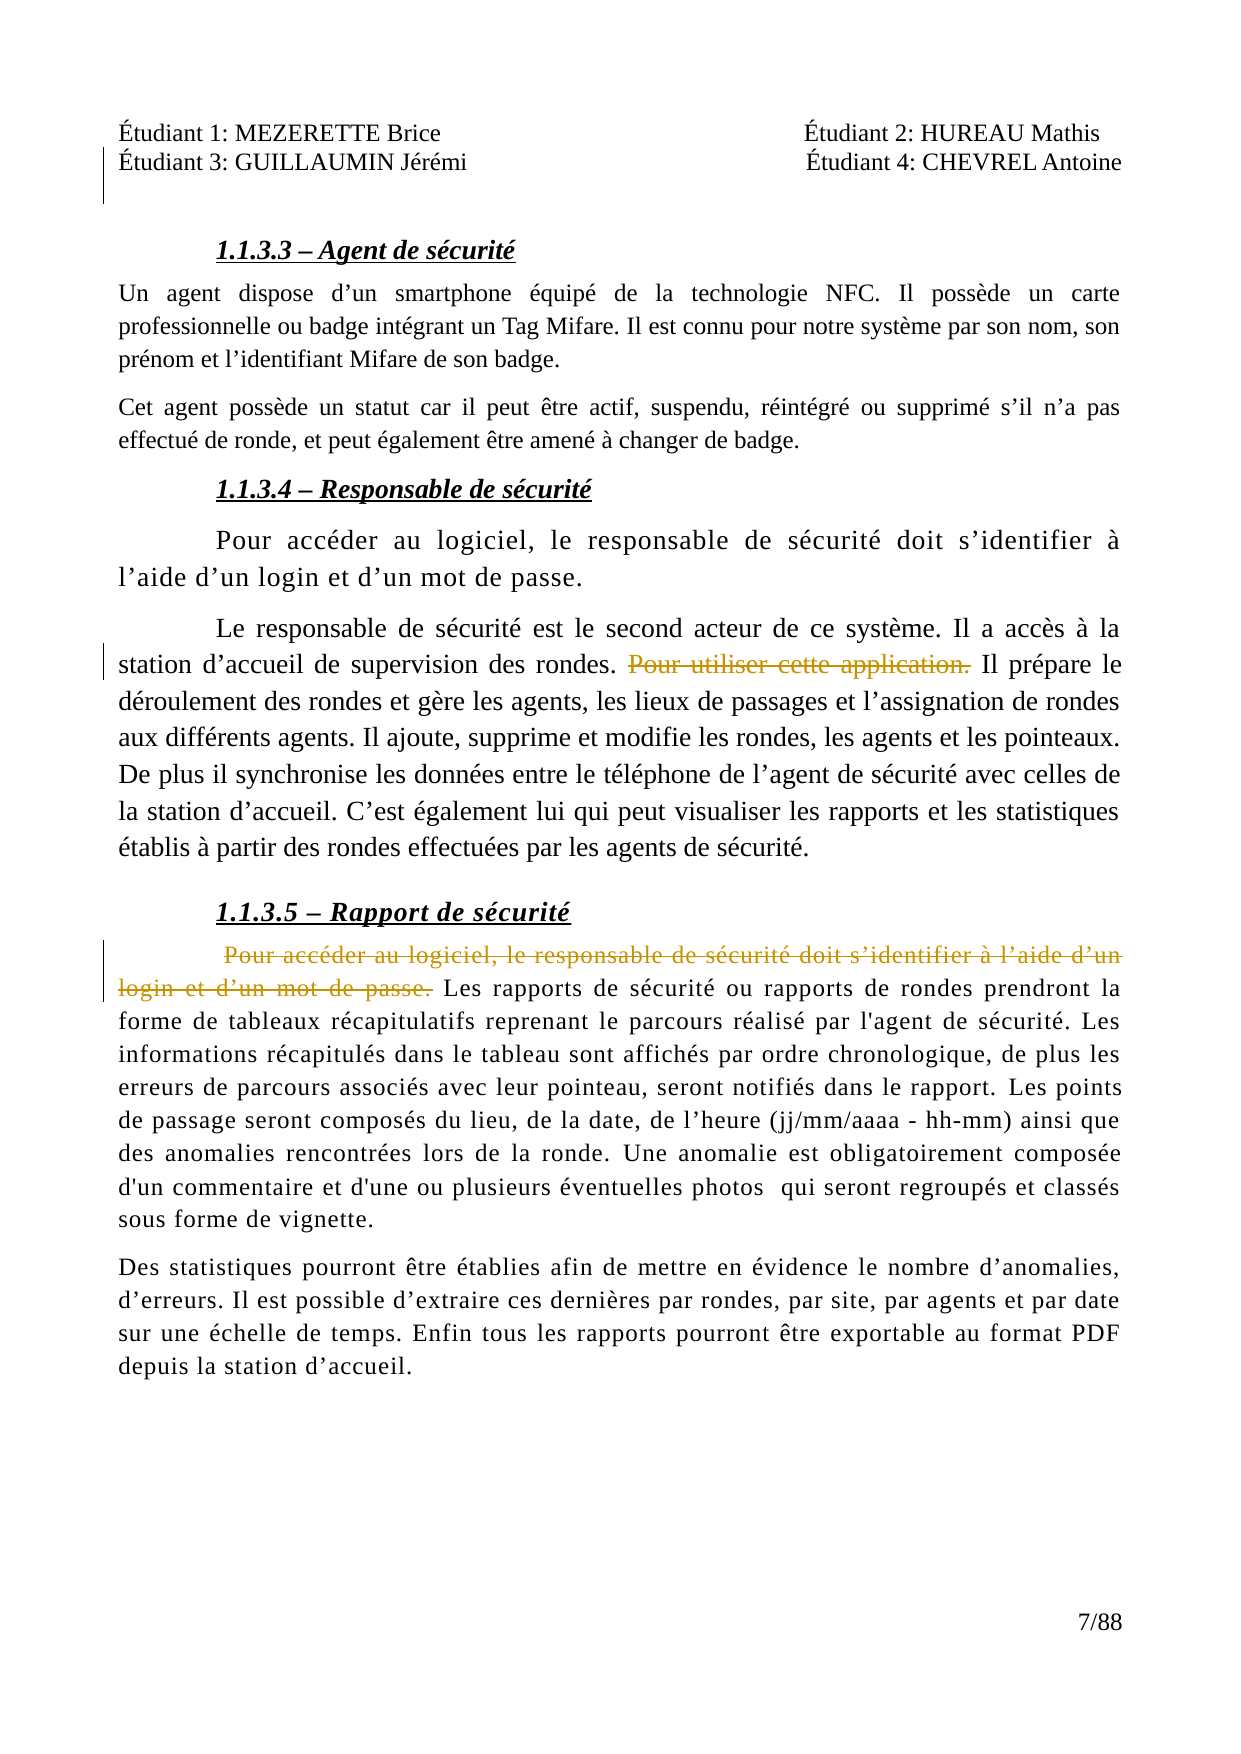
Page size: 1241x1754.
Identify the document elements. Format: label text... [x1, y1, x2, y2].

text Un agent dispose d’un smartphone équipé de la technologie NFC. Il possède un carte professionnelle ou badge intégrant un Tag Mifare. Il est connu pour notre système par son nom, son prénom et l’identifiant Mifare de son badge. [118, 278, 1122, 373]
subtitle 1.1.3.5 – Rapport de sécurité [118, 894, 1122, 928]
text Cet agent possède un statut car il peut être actif, suspendu, réintégré ou supprimé s’il n’a pas effectué de ronde, et peut également être amené à changer de badge. [118, 392, 1122, 454]
text Des statistiques pourront être établies afin de mettre en évidence le nombre d’anomalies, d’erreurs. Il est possible d’extraire ces dernières par rondes, par site, par agents et par date sur une échelle de temps. Enfin tous les rapports pourront être exportable au format PDF depuis la station d’accueil. [118, 1252, 1122, 1380]
text Le responsable de sécurité est le second acteur de ce système. Il a accès à la station d’accueil de supervision des rondes. Il prépare le déroulement des rondes et gère les agents, les lieux de passages et l’assignation de rondes aux différents agents. Il ajoute, supprime et modifie les rondes, les agents et les pointeaux. De plus il synchronise les données entre le téléphone de l’agent de sécurité avec celles de la station d’accueil. C’est également lui qui peut visualiser les rapports et les statistiques établis à partir des rondes effectuées par les agents de sécurité. [118, 611, 1122, 863]
text Pour accéder au logiciel, le responsable de sécurité doit s’identifier à l’aide d’un login et d’un mot de passe. [118, 524, 1122, 592]
text Les rapports de sécurité ou rapports de rondes prendront la forme de tableaux récapitulatifs reprenant le parcours réalisé par l'agent de sécurité. Les informations récapitulés dans le tableau sont affichés par ordre chronologique, de plus les erreurs de parcours associés avec leur pointeau, seront notifiés dans le rapport. Les points de passage seront composés du lieu, de la date, de l’heure (jj/mm/aaaa - hh-mm) ainsi que des anomalies rencontrées lors de la ronde. Une anomalie est obligatoirement composée d'un commentaire et d'une ou plusieurs éventuelles photos qui seront regroupés et classés sous forme de vignette. [118, 940, 1122, 1233]
subtitle 1.1.3.3 – Agent de sécurité [118, 234, 1122, 266]
text 1.1.3.4 – Responsable de sécurité [118, 472, 1122, 504]
